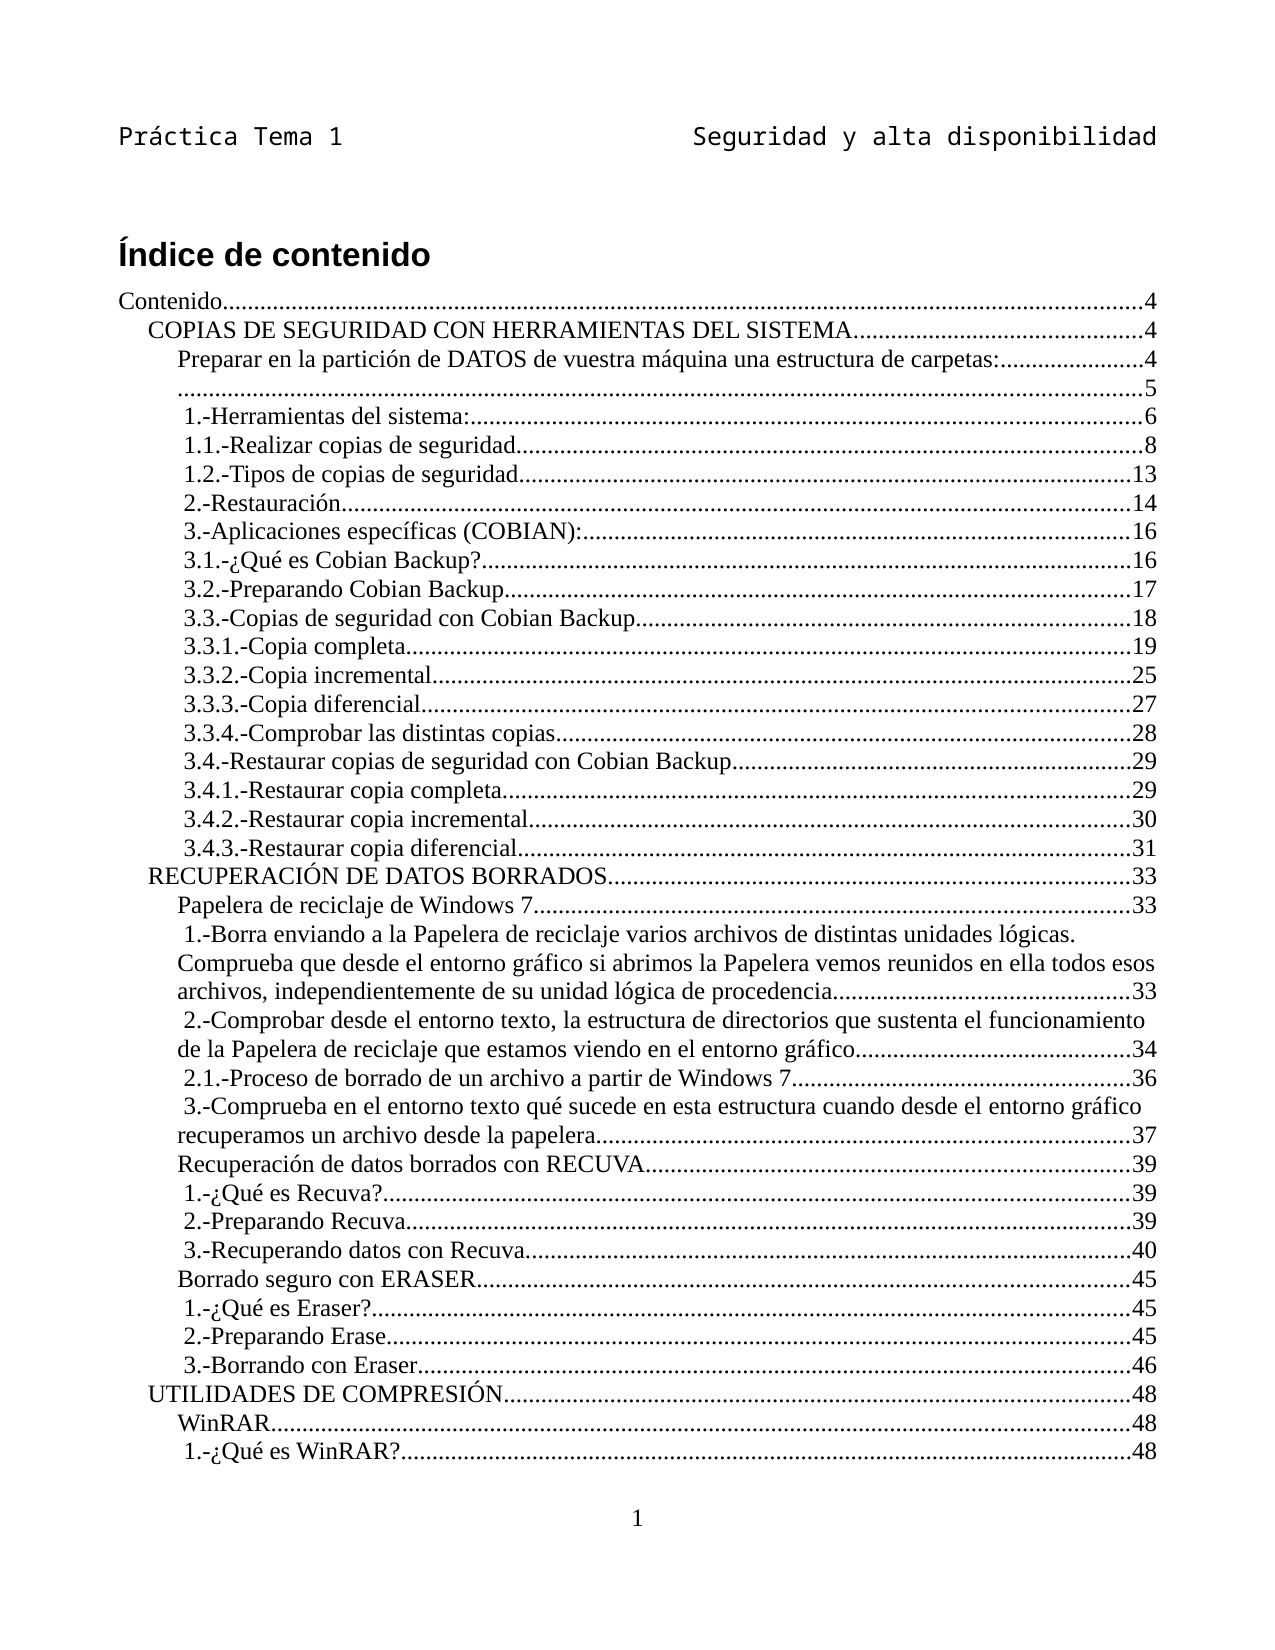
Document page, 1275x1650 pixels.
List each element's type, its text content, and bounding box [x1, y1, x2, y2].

text 3.3.-Copias de seguridad con Cobian Backup 18 [177, 603, 1157, 631]
text 1.-¿Qué es WinRAR? 48 [177, 1436, 1157, 1465]
text 3.-Aplicaciones específicas (COBIAN): 16 [177, 516, 1157, 545]
text Contenido 4 [118, 286, 1157, 315]
text COPIAS DE SEGURIDAD CON HERRAMIENTAS DEL SISTEMA. 4 [148, 315, 1157, 344]
text 3.4.1.-Restaurar copia completa. 29 [177, 775, 1157, 804]
text 1.-Borra enviando a la Papelera de reciclaje varios archivos de distintas unidades lógicas. Comprueba que desde el entorno gráfico si abrimos la Papelera vemos reunidos en ella todos esos archivos, independientemente de su unidad lógica de procedencia. 33 [177, 919, 1157, 1005]
text 3.4.-Restaurar copias de seguridad con Cobian Backup 29 [177, 746, 1157, 775]
text RECUPERACIÓN DE DATOS BORRADOS. 33 [148, 861, 1157, 890]
text 3.3.3.-Copia diferencial 27 [177, 689, 1157, 718]
subtitle Índice de contenido [118, 235, 1157, 274]
text 3.-Borrando con Eraser 46 [177, 1350, 1157, 1379]
text 3.2.-Preparando Cobian Backup 17 [177, 574, 1157, 603]
text 2.-Preparando Erase 45 [177, 1321, 1157, 1350]
text 2.-Comprobar desde el entorno texto, la estructura de directorios que sustenta el funcionamiento de la Papelera de reciclaje que estamos viendo en el entorno gráfico 34 [177, 1005, 1157, 1063]
text 3.3.4.-Comprobar las distintas copias 28 [177, 718, 1157, 746]
text 2.1.-Proceso de borrado de un archivo a partir de Windows 7 36 [177, 1063, 1157, 1091]
text UTILIDADES DE COMPRESIÓN 48 [148, 1379, 1157, 1408]
text 5 [177, 373, 1157, 401]
text 3.3.2.-Copia incremental. 25 [177, 660, 1157, 689]
text 1.-Herramientas del sistema: 6 [177, 401, 1157, 430]
text 3.4.2.-Restaurar copia incremental 30 [177, 804, 1157, 833]
text 1.1.-Realizar copias de seguridad 8 [177, 430, 1157, 459]
text 3.3.1.-Copia completa 19 [177, 631, 1157, 660]
text 3.1.-¿Qué es Cobian Backup? 16 [177, 545, 1157, 574]
text 1.-¿Qué es Eraser? 45 [177, 1293, 1157, 1321]
text Recuperación de datos borrados con RECUVA 39 [177, 1149, 1157, 1178]
text 2.-Restauración 14 [177, 488, 1157, 516]
text 3.-Comprueba en el entorno texto qué sucede en esta estructura cuando desde el entorno gráfico recuperamos un archivo desde la papelera. 37 [177, 1091, 1157, 1149]
text 2.-Preparando Recuva 39 [177, 1206, 1157, 1235]
text Preparar en la partición de DATOS de vuestra máquina una estructura de carpetas: 4 [177, 344, 1157, 373]
text 3.-Recuperando datos con Recuva. 40 [177, 1235, 1157, 1264]
text Papelera de reciclaje de Windows 7 33 [177, 890, 1157, 919]
text WinRAR 48 [177, 1408, 1157, 1436]
text 3.4.3.-Restaurar copia diferencial 31 [177, 833, 1157, 861]
text 1.2.-Tipos de copias de seguridad 13 [177, 459, 1157, 488]
text Borrado seguro con ERASER 45 [177, 1264, 1157, 1293]
text 1.-¿Qué es Recuva? 39 [177, 1178, 1157, 1206]
